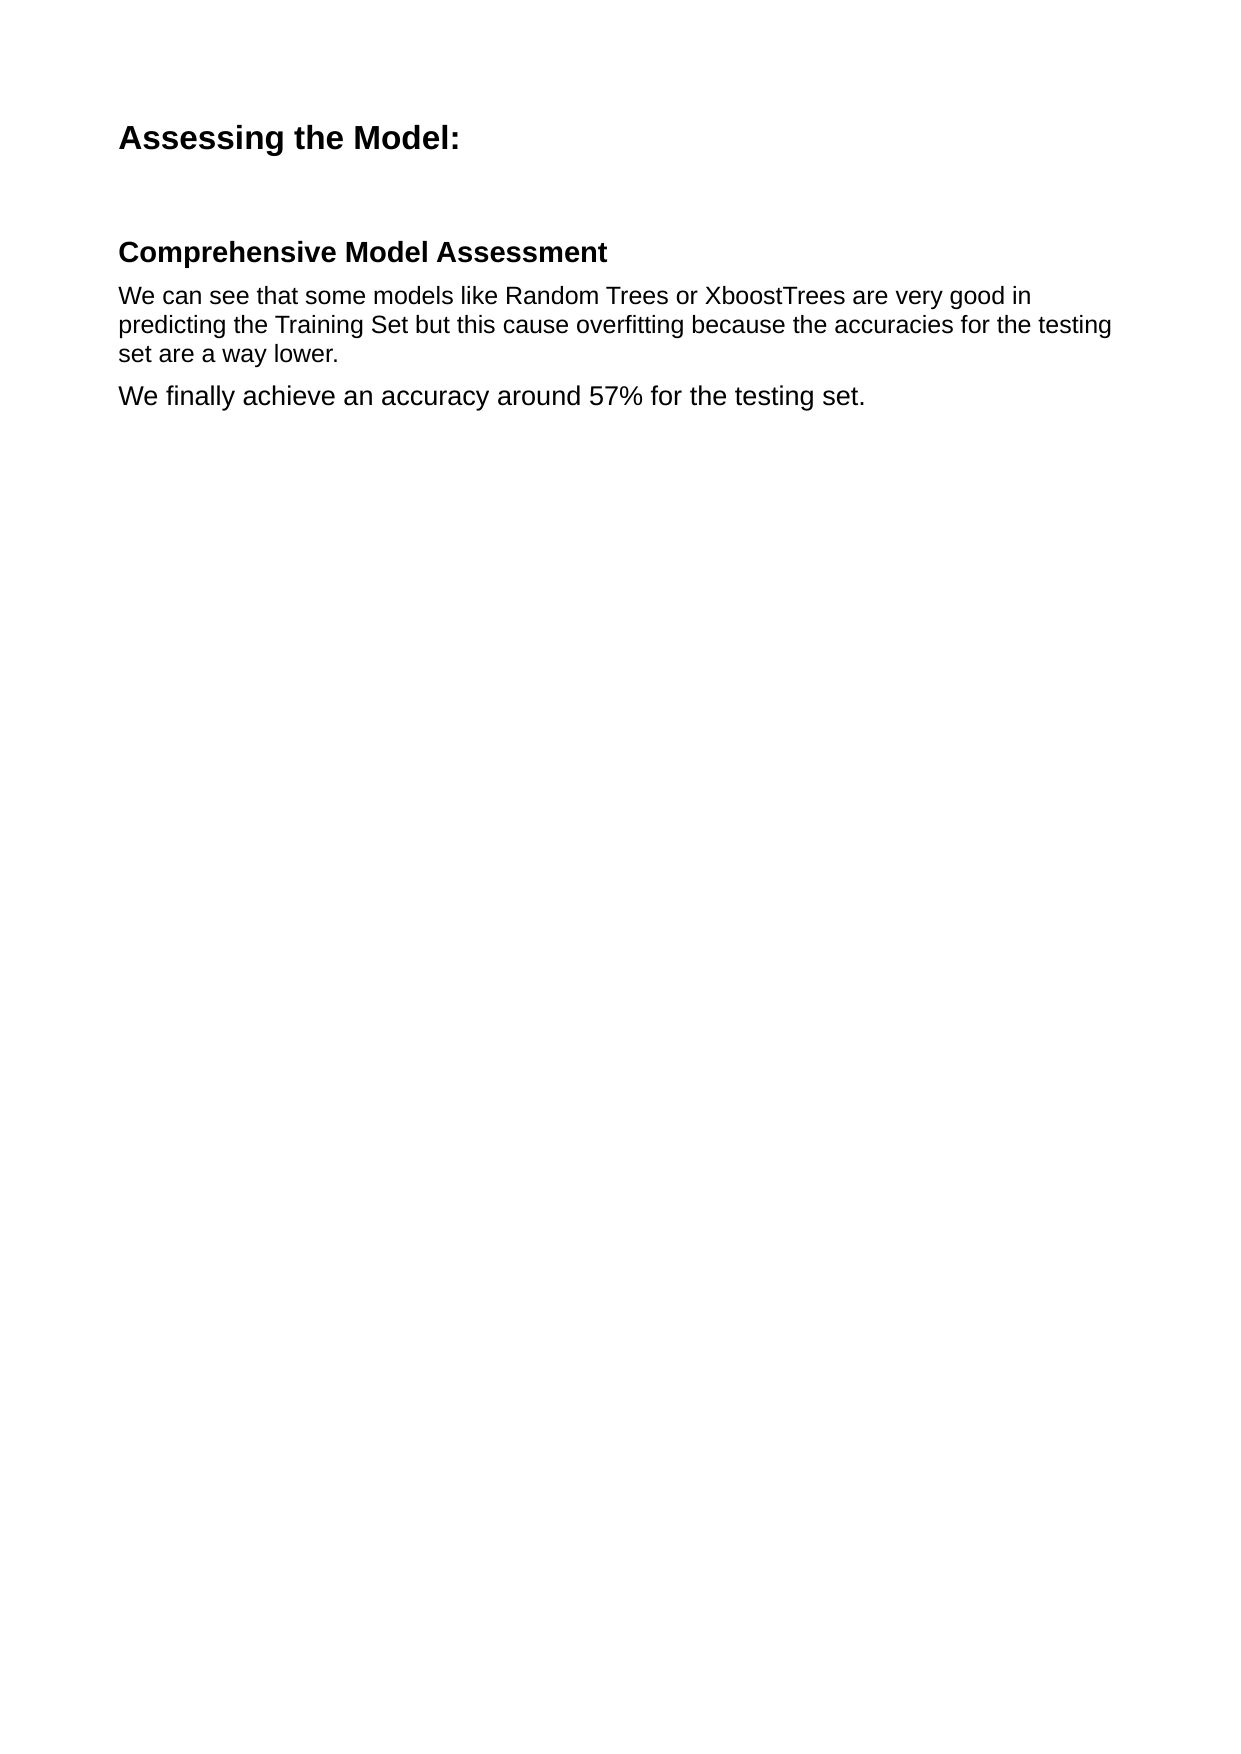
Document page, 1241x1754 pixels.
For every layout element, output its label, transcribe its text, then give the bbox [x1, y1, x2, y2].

text We finally achieve an accuracy around 57% for the testing set. [118, 380, 1122, 411]
subtitle Assessing the Model: [118, 118, 1122, 157]
subtitle Comprehensive Model Assessment [118, 235, 1122, 269]
text We can see that some models like Random Trees or XboostTrees are very good in predicting the Training Set but this cause overfitting because the accuracies for the testing set are a way lower. [118, 281, 1122, 368]
